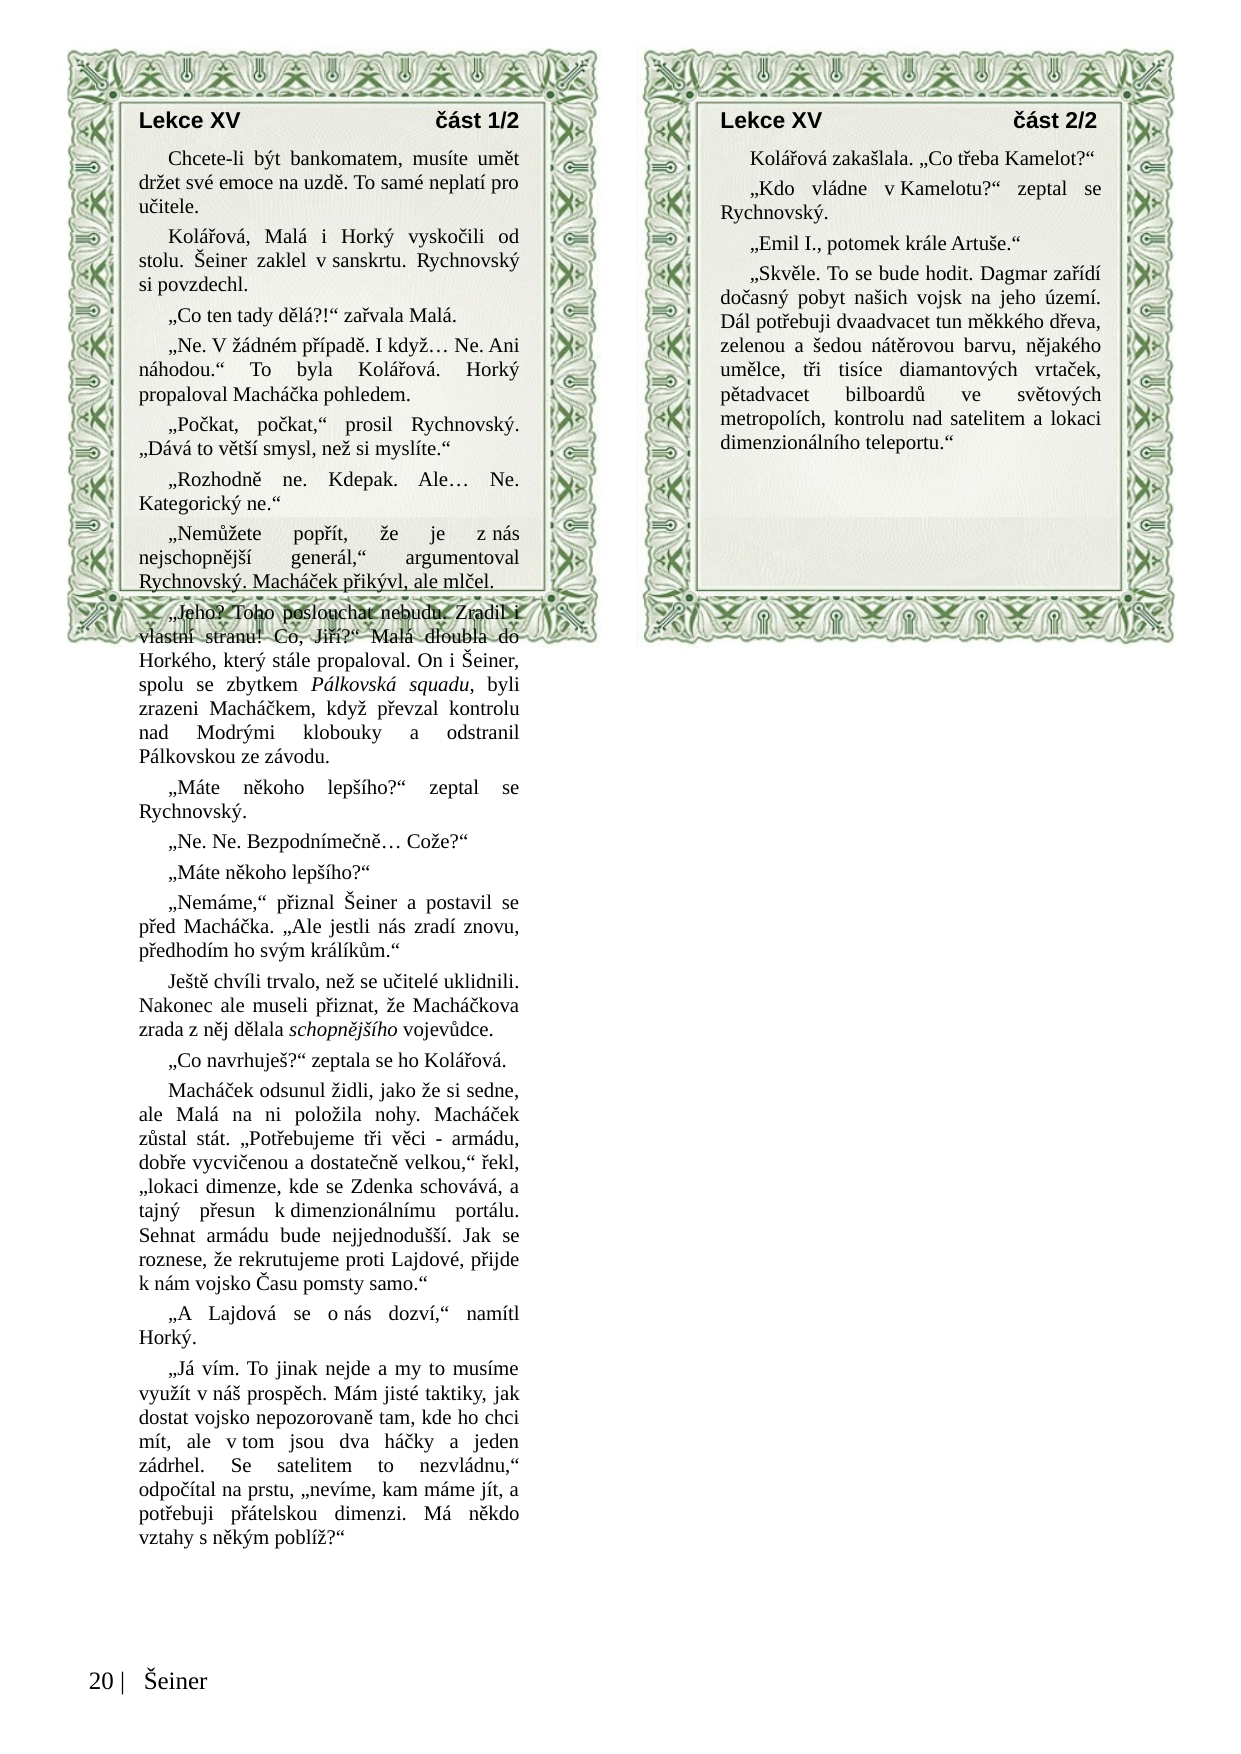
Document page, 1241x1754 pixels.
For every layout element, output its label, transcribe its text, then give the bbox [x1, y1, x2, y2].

picture [0, 672, 1241, 679]
table_header [1107, 59, 1152, 672]
table_header [1107, 679, 1152, 1592]
table_header Lekce XV část 2/2 Kolářová zakašlala. „Co třeba Kamelot?“ „Kdo vládne v Kamelotu?“ zeptal se Rychnovský. „Emil I., potomek krále Artuše.“ „Skvěle. To se bude hodit. Dagmar zařídí dočasný pobyt našich vojsk na jeho území. Dál potřebuji dvaadvacet tun měkkého dřeva, zelenou a šedou nátěrovou barvu, nějakého umělce, tři tisíce diamantových vrtaček, pětadvacet bilboardů ve světových metropolích, kontrolu nad satelitem a lokaci dimenzionálního teleportu.“ [714, 59, 1107, 672]
table_header [525, 59, 714, 672]
table_header spolu se zbytkem Pálkovská squadu, byli zrazeni Macháčkem, když převzal kontrolu nad Modrými klobouky a odstranil Pálkovskou ze závodu. „Máte někoho lepšího?“ zeptal se Rychnovský. „Ne. Ne. Bezpodnímečně… Cože?“ „Máte někoho lepšího?“ „Nemáme,“ přiznal Šeiner a postavil se před Macháčka. „Ale jestli nás zradí znovu, předhodím ho svým králíkům.“ Ještě chvíli trvalo, než se učitelé uklidnili. Nakonec ale museli přiznat, že Macháčkova zrada z něj dělala schopnějšího vojevůdce. „Co navrhuješ?“ zeptala se ho Kolářová. Macháček odsunul židli, jako že si sedne, ale Malá na ni položila nohy. Macháček zůstal stát. „Potřebujeme tři věci - armádu, dobře vycvičenou a dostatečně velkou,“ řekl, „lokaci dimenze, kde se Zdenka schovává, a tajný přesun k dimenzionálnímu portálu. Sehnat armádu bude nejjednodušší. Jak se roznese, že rekrutujeme proti Lajdové, přijde k nám vojsko Času pomsty samo.“ „A Lajdová se o nás dozví,“ namítl Horký. „Já vím. To jinak nejde a my to musíme využít v náš prospěch. Mám jisté taktiky, jak dostat vojsko nepozorovaně tam, kde ho chci mít, ale v tom jsou dva háčky a jeden zádrhel. Se satelitem to nezvládnu,“ odpočítal na prstu, „nevíme, kam máme jít, a potřebuji přátelskou dimenzi. Má někdo vztahy s někým poblíž?“ [133, 679, 525, 1592]
table_header [525, 679, 714, 1592]
picture [0, 0, 1241, 24]
table_header [714, 679, 1107, 1592]
table_header [89, 679, 133, 1592]
table_header [89, 59, 133, 672]
table_header Lekce XV část 1/2 Chcete-li být bankomatem, musíte umět držet své emoce na uzdě. To samé neplatí pro učitele. Kolářová, Malá i Horký vyskočili od stolu. Šeiner zaklel v sanskrtu. Rychnovský si povzdechl. „Co ten tady dělá?!“ zařvala Malá. „Ne. V žádném případě. I když… Ne. Ani náhodou.“ To byla Kolářová. Horký propaloval Macháčka pohledem. „Počkat, počkat,“ prosil Rychnovský. „Dává to větší smysl, než si myslíte.“ „Rozhodně ne. Kdepak. Ale… Ne. Kategorický ne.“ „Nemůžete popřít, že je z nás nejschopnější generál,“ argumentoval Rychnovský. Macháček přikývl, ale mlčel. „Jeho? Toho poslouchat nebudu. Zradil i vlastní stranu! Co, Jiří?“ Malá dloubla do Horkého, který stále propaloval. On i Šeiner, [133, 59, 525, 672]
